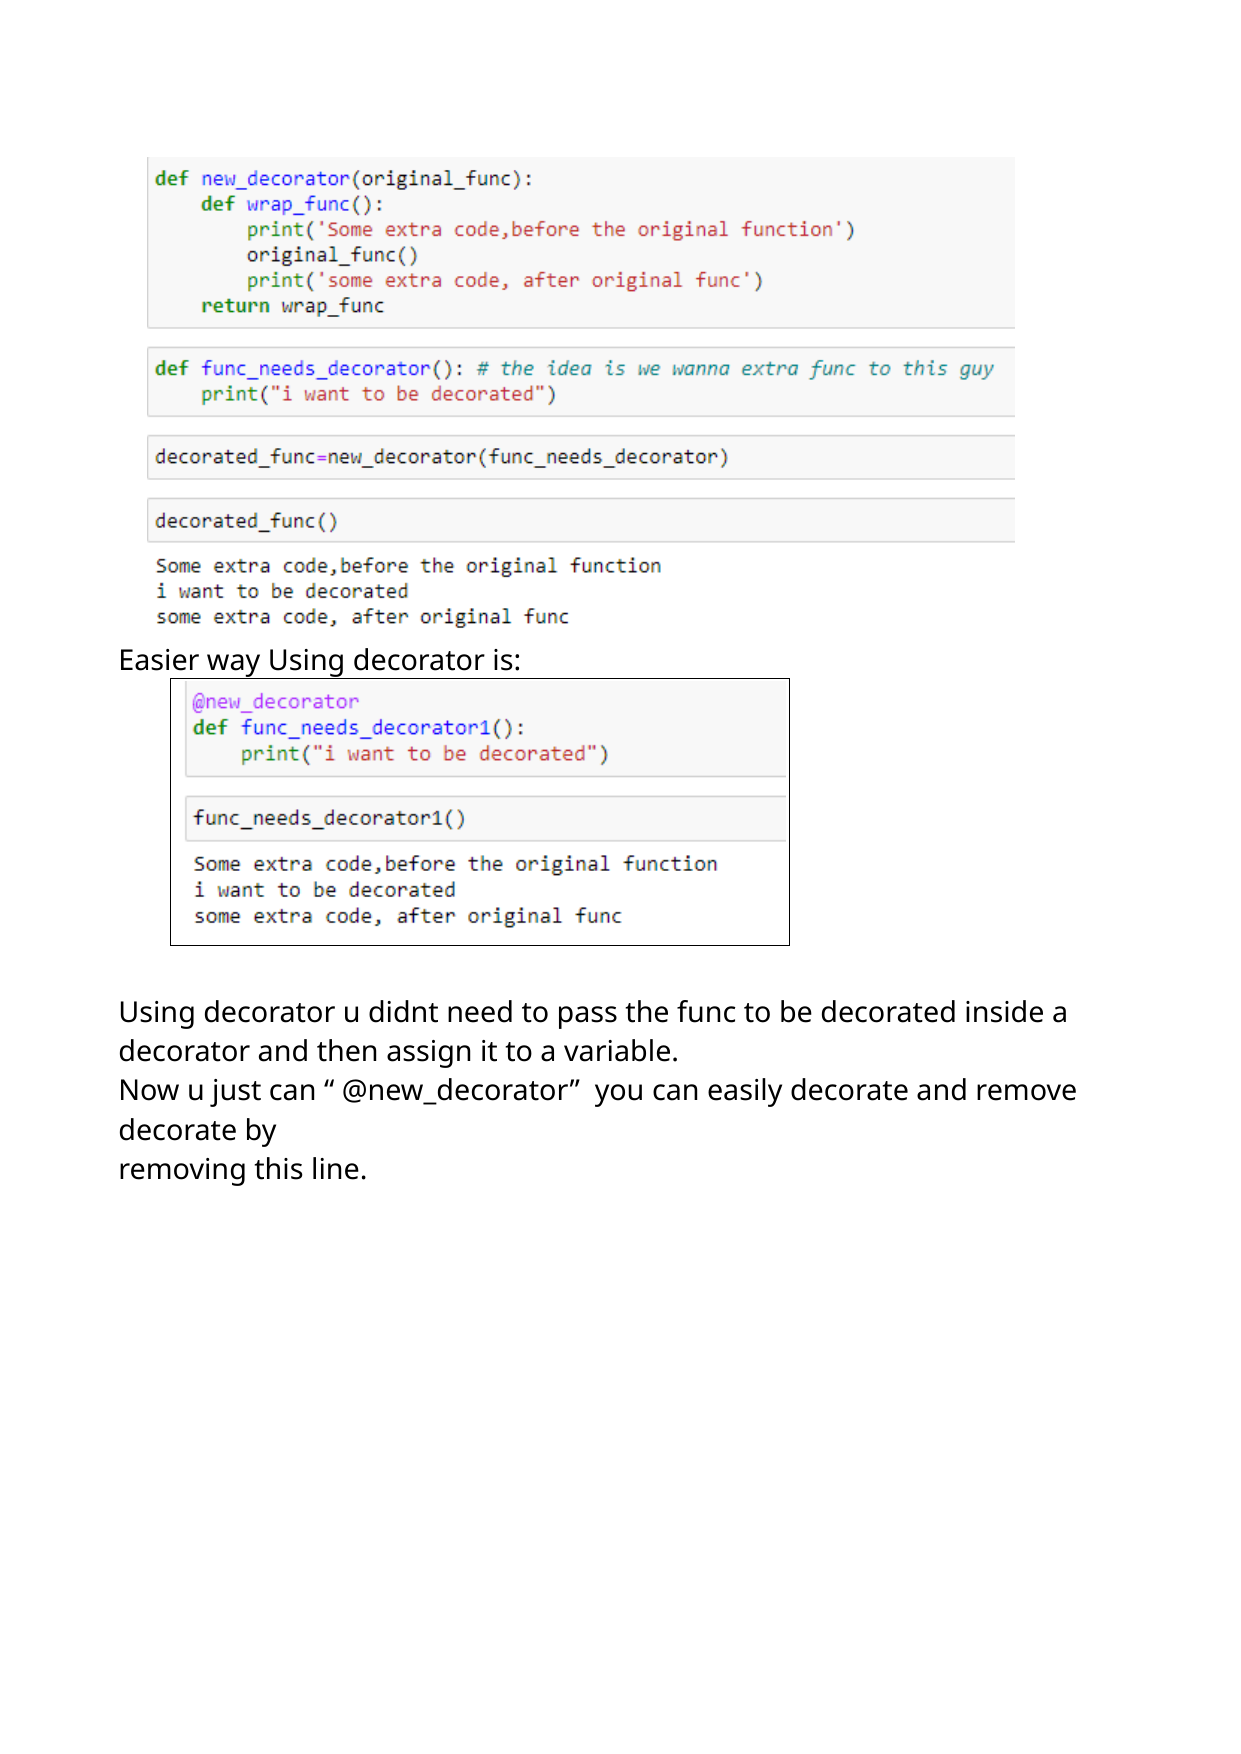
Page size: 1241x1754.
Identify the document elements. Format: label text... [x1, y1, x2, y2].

text Now u just can “ @new_decorator” you can easily decorate and remove decorate by [118, 1070, 1122, 1148]
text Easier way Using decorator is: [118, 157, 1122, 678]
text Using decorator u didnt need to pass the func to be decorated inside a decorator and then assign it to a variable. [118, 992, 1122, 1070]
picture [147, 157, 1015, 640]
text removing this line. [118, 1148, 1122, 1187]
picture [173, 681, 786, 943]
